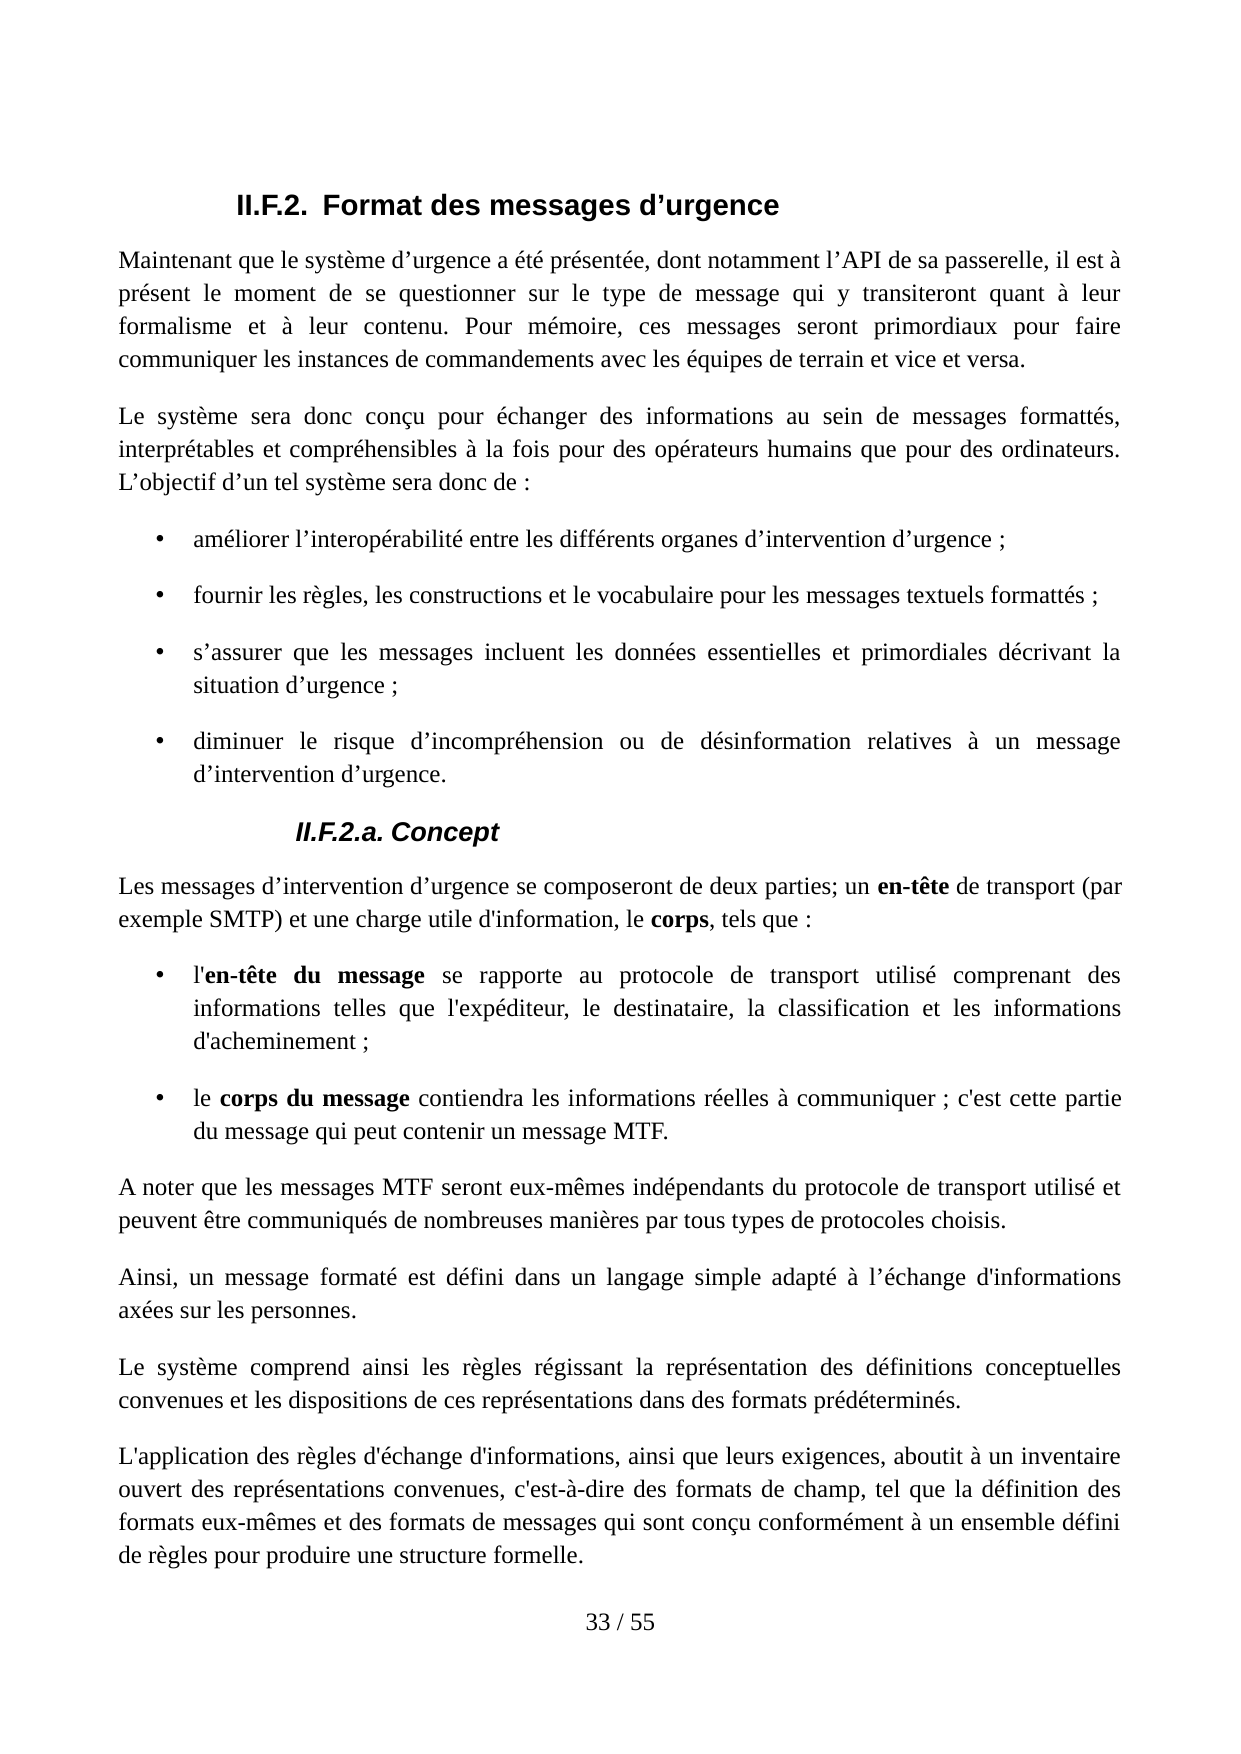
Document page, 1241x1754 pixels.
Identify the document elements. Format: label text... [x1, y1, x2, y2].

subtitle Concept [118, 816, 1122, 847]
subtitle Format des messages d’urgence [118, 188, 1122, 222]
list l'en-tête du message se rapporte au protocole de transport utilisé comprenant des informations telles que l'expéditeur, le destinataire, la classification et les informations d'acheminement ; [156, 960, 1122, 1055]
text A noter que les messages MTF seront eux-mêmes indépendants du protocole de transport utilisé et peuvent être communiqués de nombreuses manières par tous types de protocoles choisis. [118, 1172, 1122, 1234]
list fournir les règles, les constructions et le vocabulaire pour les messages textuels formattés ; [156, 580, 1122, 609]
text Le système sera donc conçu pour échanger des informations au sein de messages formattés, interprétables et compréhensibles à la fois pour des opérateurs humains que pour des ordinateurs. L’objectif d’un tel système sera donc de : [118, 401, 1122, 496]
text Le système comprend ainsi les règles régissant la représentation des définitions conceptuelles convenues et les dispositions de ces représentations dans des formats prédéterminés. [118, 1352, 1122, 1413]
text L'application des règles d'échange d'informations, ainsi que leurs exigences, aboutit à un inventaire ouvert des représentations convenues, c'est-à-dire des formats de champ, tel que la définition des formats eux-mêmes et des formats de messages qui sont conçu conformément à un ensemble défini de règles pour produire une structure formelle. [118, 1441, 1122, 1569]
text Les messages d’intervention d’urgence se composeront de deux parties; un en-tête de transport (par exemple SMTP) et une charge utile d'information, le corps, tels que : [118, 871, 1122, 932]
text Maintenant que le système d’urgence a été présentée, dont notamment l’API de sa passerelle, il est à présent le moment de se questionner sur le type de message qui y transiteront quant à leur formalisme et à leur contenu. Pour mémoire, ces messages seront primordiaux pour faire communiquer les instances de commandements avec les équipes de terrain et vice et versa. [118, 245, 1122, 373]
list s’assurer que les messages incluent les données essentielles et primordiales décrivant la situation d’urgence ; [156, 637, 1122, 698]
list diminuer le risque d’incompréhension ou de désinformation relatives à un message d’intervention d’urgence. [156, 726, 1122, 788]
list le corps du message contiendra les informations réelles à communiquer ; c'est cette partie du message qui peut contenir un message MTF. [156, 1083, 1122, 1145]
list améliorer l’interopérabilité entre les différents organes d’intervention d’urgence ; [156, 524, 1122, 552]
text Ainsi, un message formaté est défini dans un langage simple adapté à l’échange d'informations axées sur les personnes. [118, 1262, 1122, 1324]
